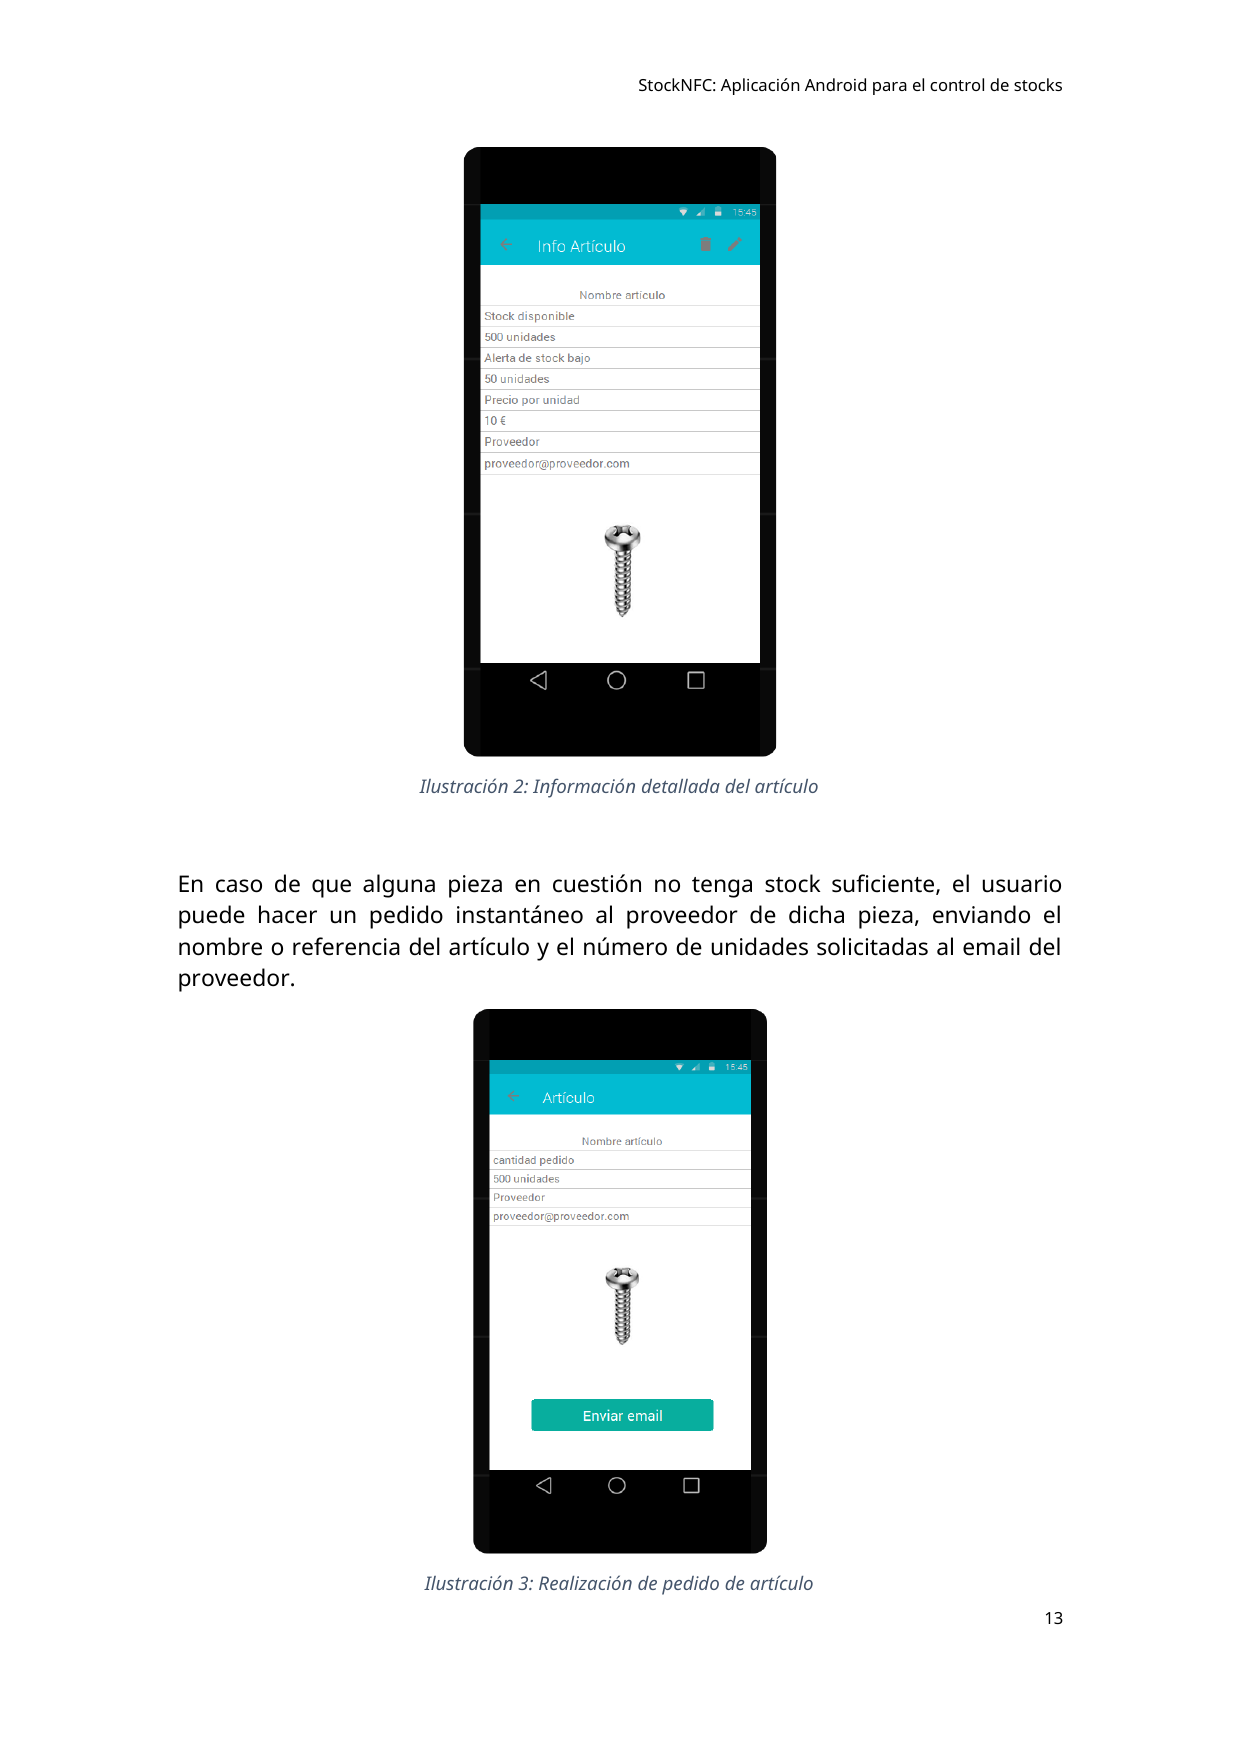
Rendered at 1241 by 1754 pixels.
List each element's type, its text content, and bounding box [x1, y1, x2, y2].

text Ilustración 2: Información detallada del artículo [177, 774, 1063, 799]
text En caso de que alguna pieza en cuestión no tenga stock suficiente, el usuario puede hacer un pedido instantáneo al proveedor de dicha pieza, enviando el nombre o referencia del artículo y el número de unidades solicitadas al email del proveedor. [177, 868, 1063, 993]
text Ilustración 3: Realización de pedido de artículo [177, 1570, 1063, 1596]
